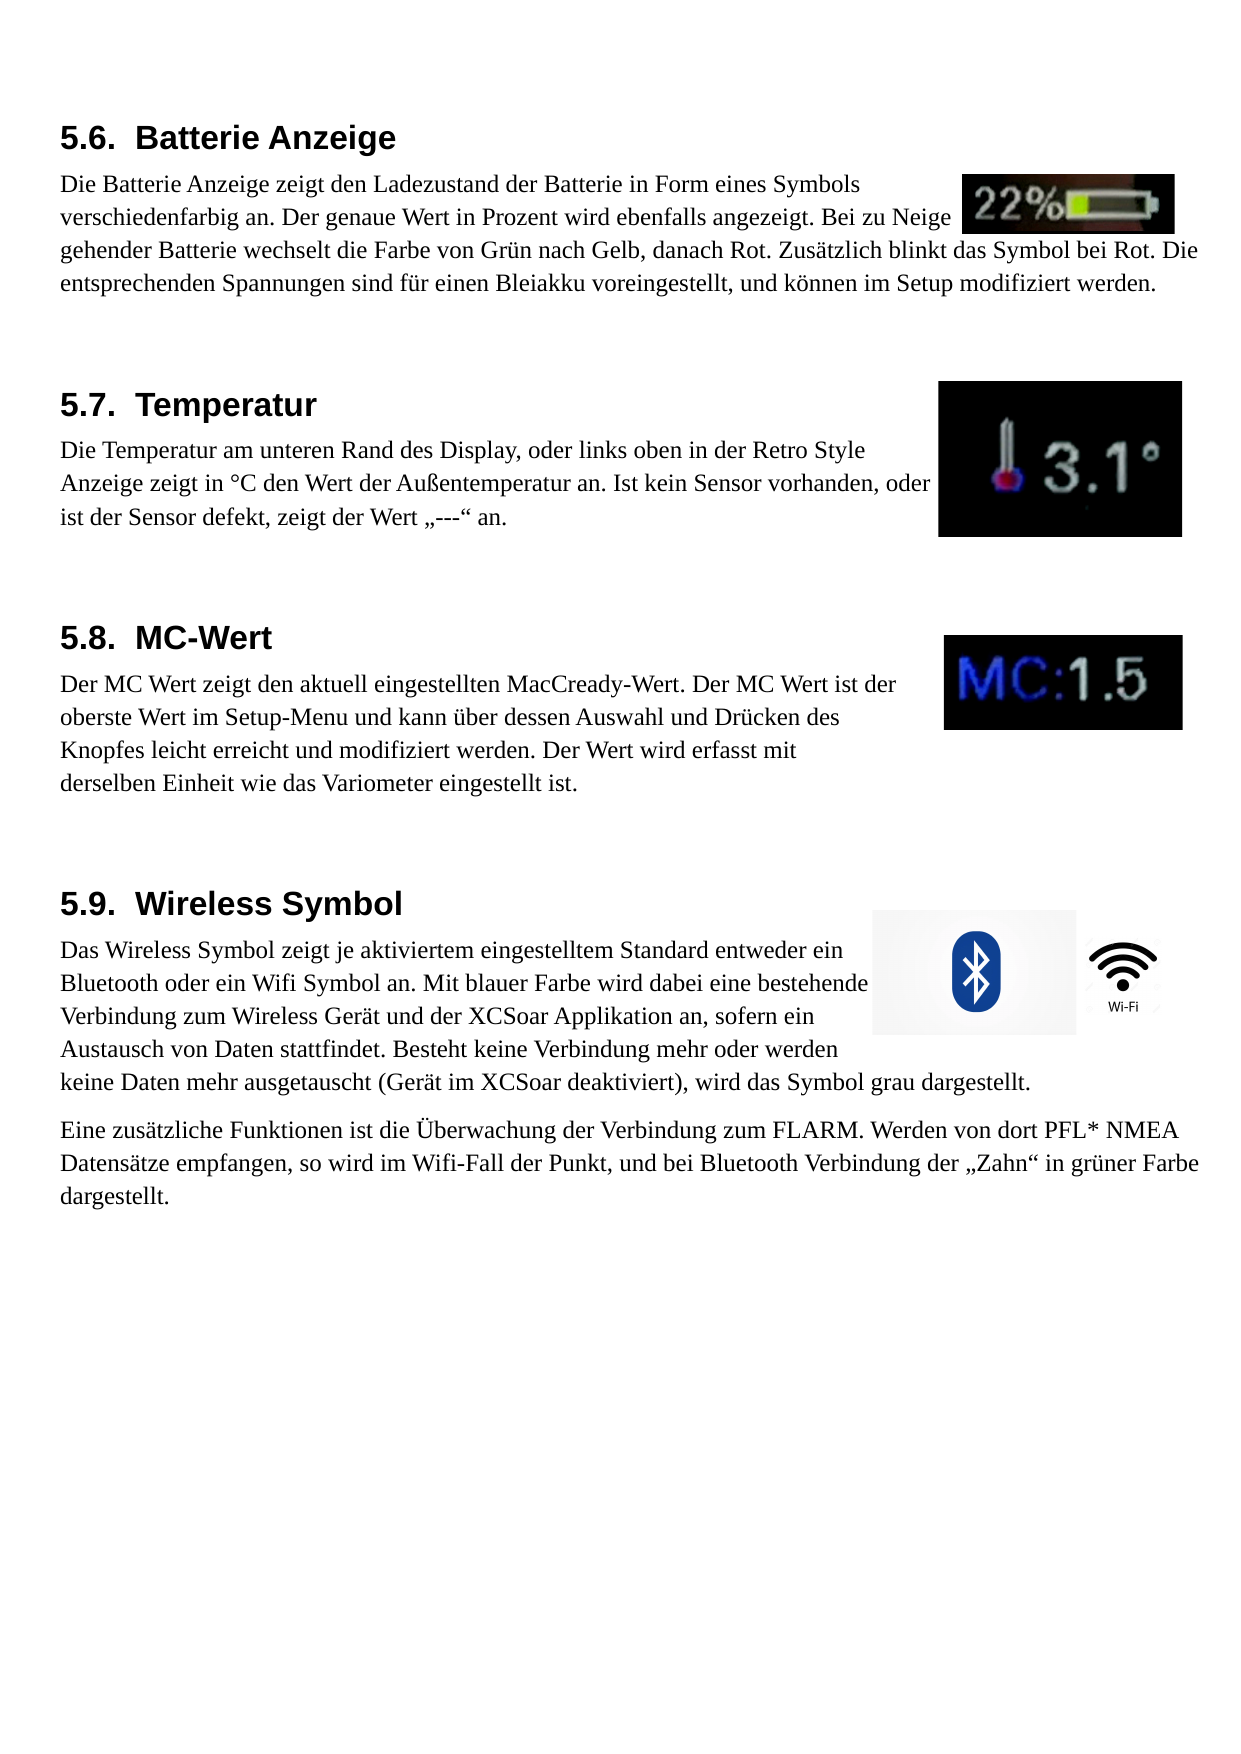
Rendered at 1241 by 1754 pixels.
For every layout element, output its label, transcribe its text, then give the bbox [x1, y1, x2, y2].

picture [938, 381, 1183, 537]
subtitle MC-Wert [60, 618, 1207, 656]
subtitle Batterie Anzeige [60, 118, 1207, 157]
picture [943, 635, 1183, 730]
subtitle Temperatur [60, 384, 938, 423]
text Das Wireless Symbol zeigt je aktiviertem eingestelltem Standard entweder ein Bluetooth oder ein Wifi Symbol an. Mit blauer Farbe wird dabei eine bestehende Verbindung zum Wireless Gerät und der XCSoar Applikation an, sofern ein Austausch von Daten stattfindet. Besteht keine Verbindung mehr oder werden keine Daten mehr ausgetauscht (Gerät im XCSoar deaktiviert), wird das Symbol grau dargestellt. [60, 935, 1207, 1096]
picture [1083, 936, 1163, 1015]
subtitle Wireless Symbol [60, 884, 1207, 922]
text Eine zusätzliche Funktionen ist die Überwachung der Verbindung zum FLARM. Werden von dort PFL* NMEA Datensätze empfangen, so wird im Wifi-Fall der Punkt, und bei Bluetooth Verbindung der „Zahn“ in grüner Farbe dargestellt. [60, 1115, 1207, 1209]
picture [872, 910, 1077, 1035]
picture [962, 174, 1175, 234]
text Die Batterie Anzeige zeigt den Ladezustand der Batterie in Form eines Symbols verschiedenfarbig an. Der genaue Wert in Prozent wird ebenfalls angezeigt. Bei zu Neige gehender Batterie wechselt die Farbe von Grün nach Gelb, danach Rot. Zusätzlich blinkt das Symbol bei Rot. Die entsprechenden Spannungen sind für einen Bleiakku voreingestellt, und können im Setup modifiziert werden. [60, 169, 1207, 297]
subtitle [1183, 384, 1207, 423]
text Die Temperatur am unteren Rand des Display, oder links oben in der Retro Style Anzeige zeigt in °C den Wert der Außentemperatur an. Ist kein Sensor vorhanden, oder ist der Sensor defekt, zeigt der Wert „---“ an. [60, 436, 938, 530]
text Der MC Wert zeigt den aktuell eingestellten MacCready-Wert. Der MC Wert ist der oberste Wert im Setup-Menu und kann über dessen Auswahl und Drücken des Knopfes leicht erreicht und modifiziert werden. Der Wert wird erfasst mit derselben Einheit wie das Variometer eingestellt ist. [60, 669, 1207, 797]
